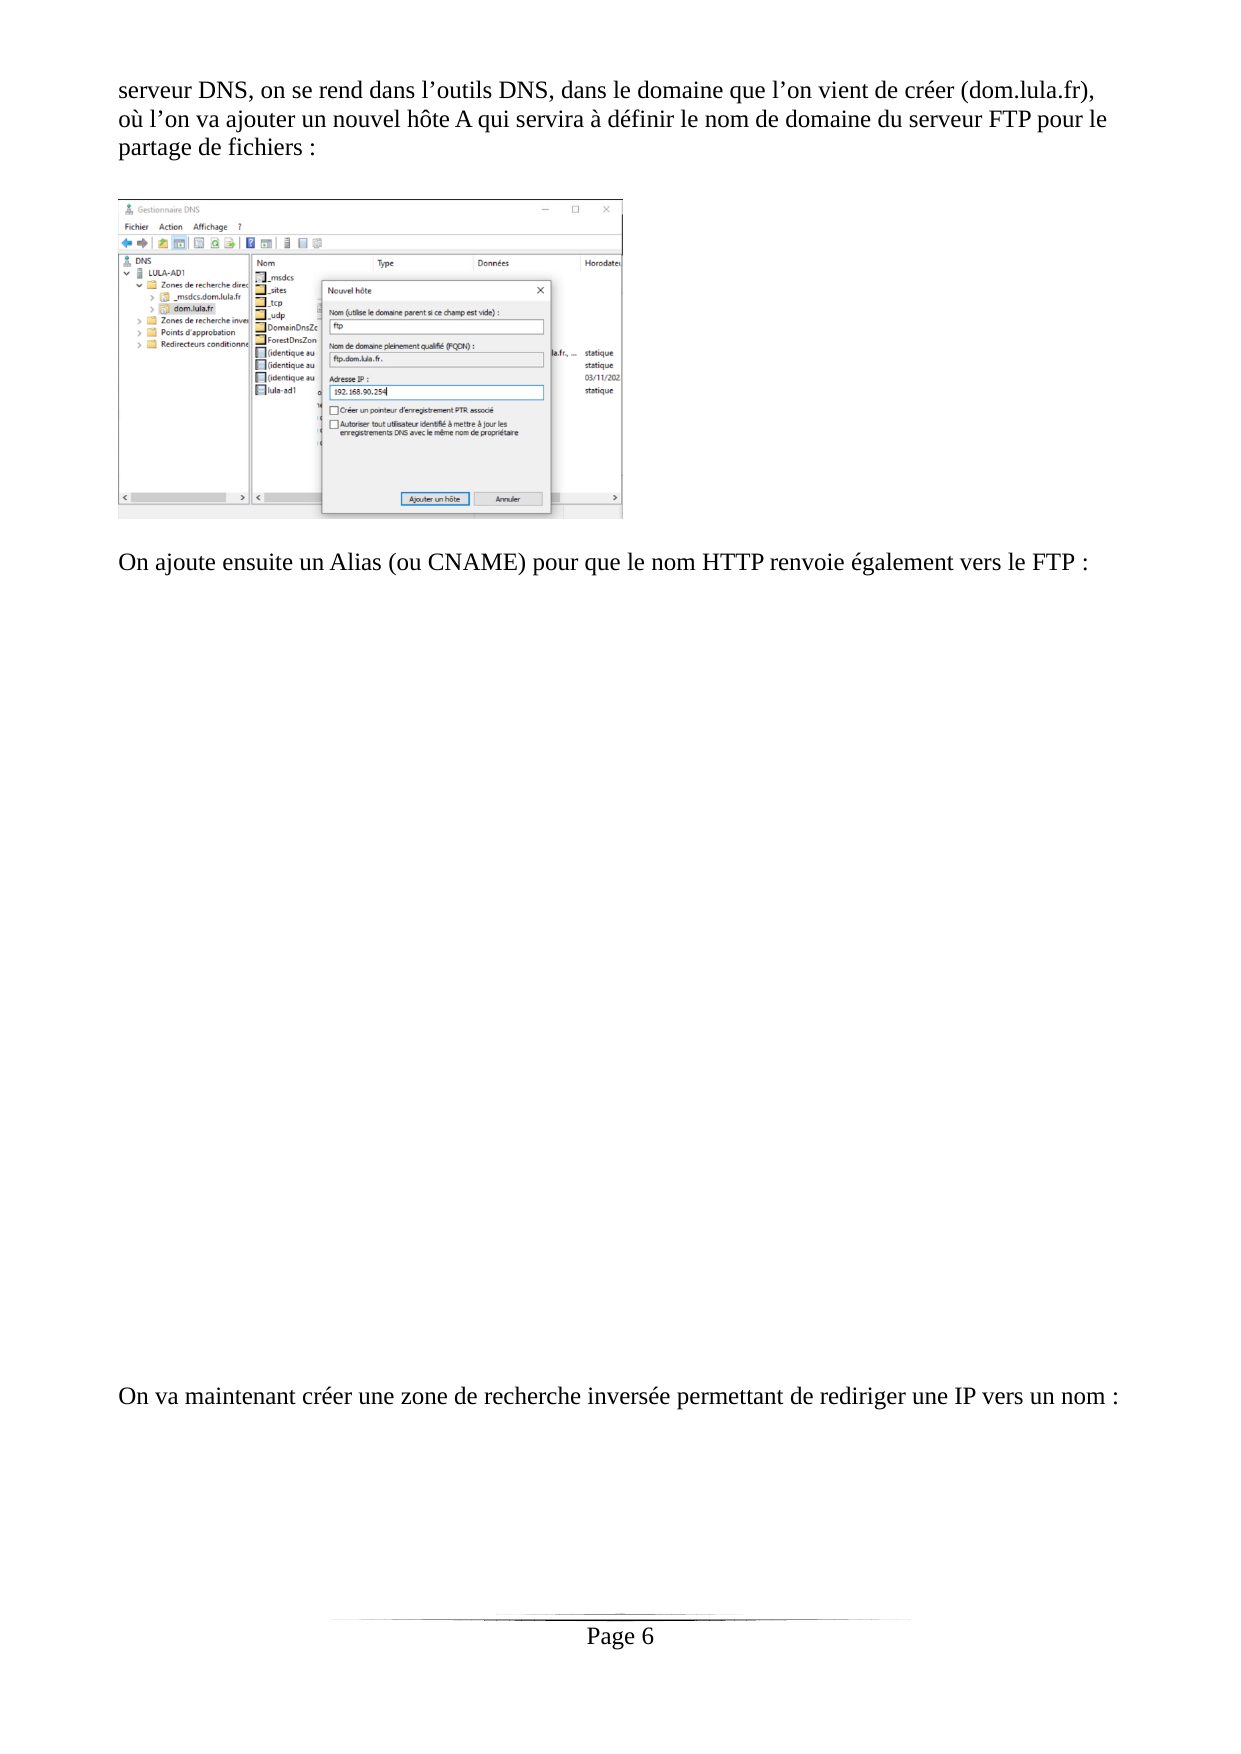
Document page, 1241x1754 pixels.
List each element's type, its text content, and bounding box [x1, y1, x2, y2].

text serveur DNS, on se rend dans l’outils DNS, dans le domaine que l’on vient de créer (dom.lula.fr), où l’on va ajouter un nouvel hôte A qui servira à définir le nom de domaine du serveur FTP pour le partage de fichiers : On ajoute ensuite un Alias (ou CNAME) pour que le nom HTTP renvoie également vers le FTP : On va maintenant créer une zone de recherche inversée permettant de rediriger une IP vers un nom : [118, 75, 1122, 1438]
